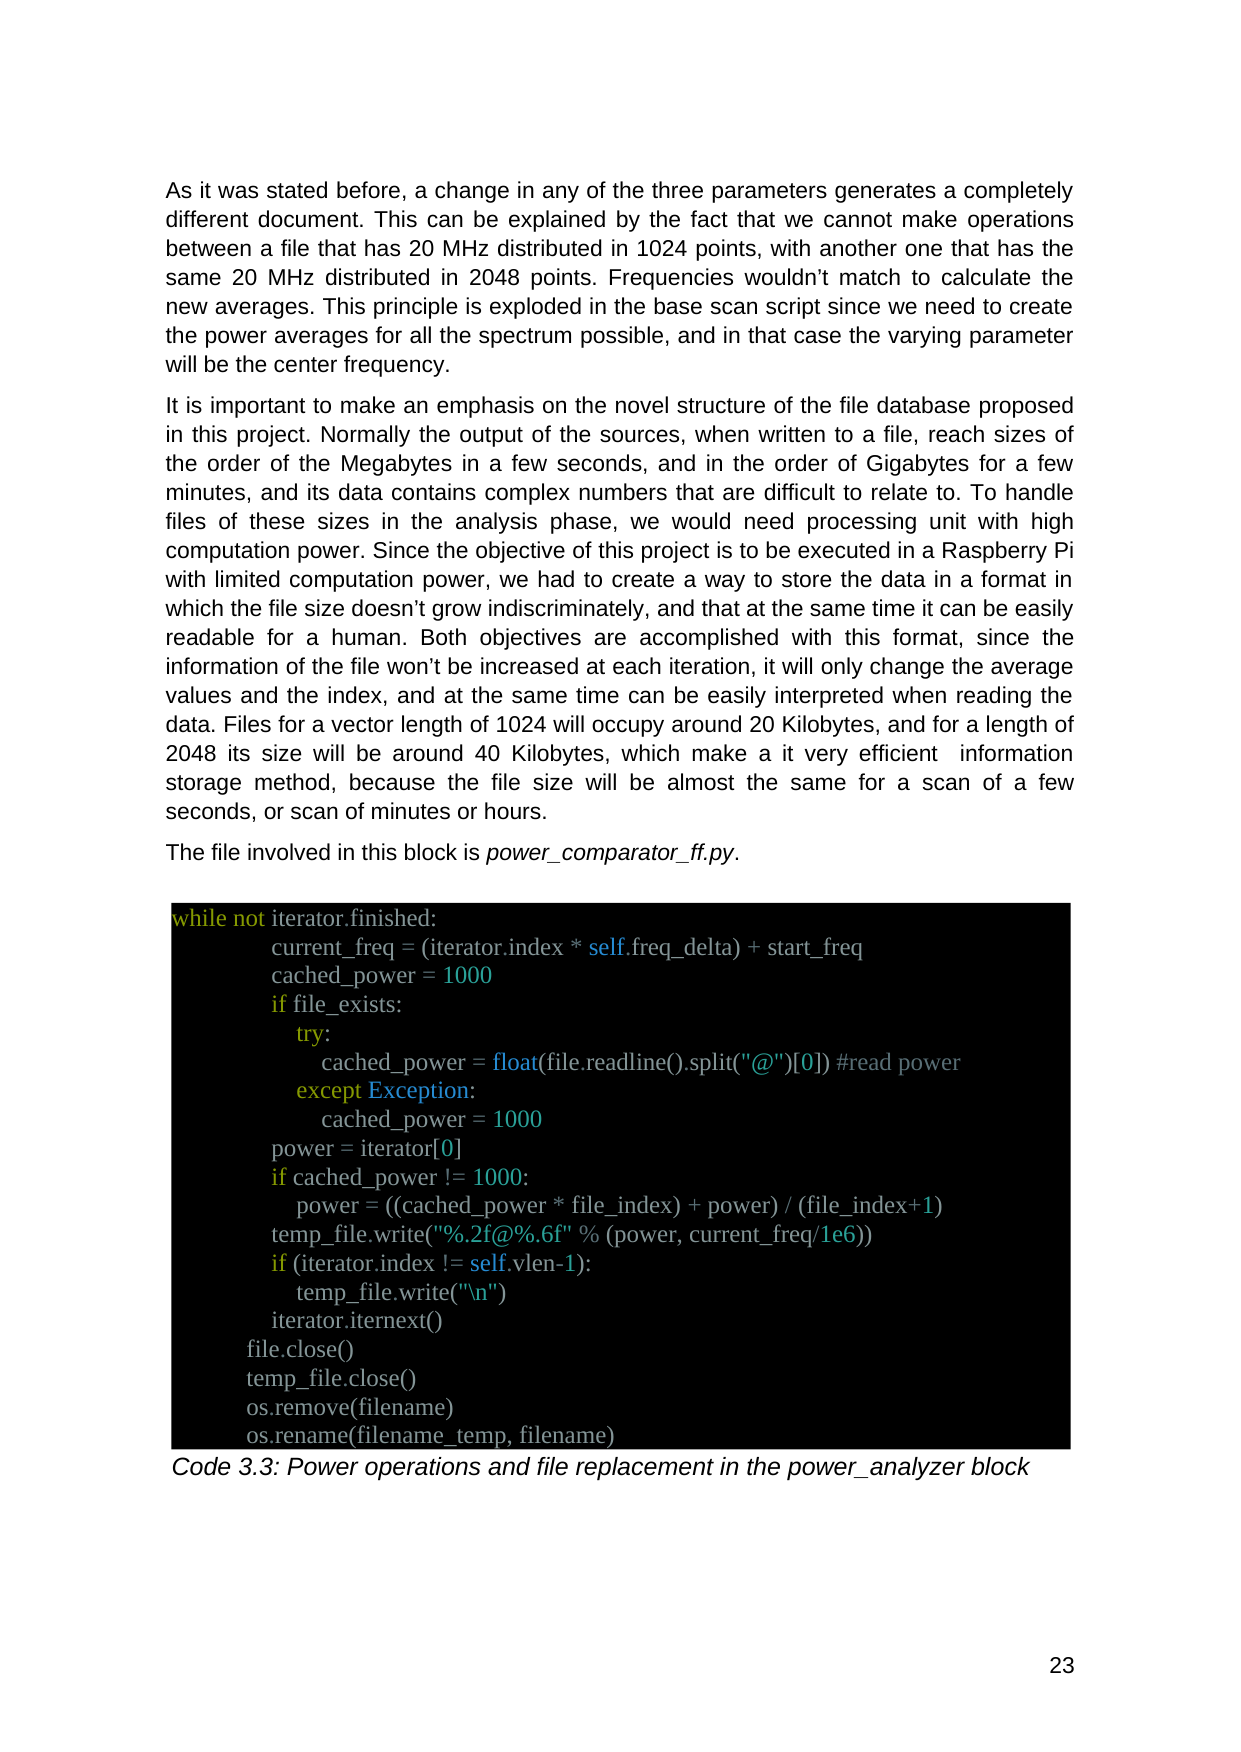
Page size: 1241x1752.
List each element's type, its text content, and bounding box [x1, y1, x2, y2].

text As it was stated before, a change in any of the three parameters generates a completely different document. This can be explained by the fact that we cannot make operations between a file that has 20 MHz distributed in 1024 points, with another one that has the same 20 MHz distributed in 2048 points. Frequencies wouldn’t match to calculate the new averages. This principle is exploded in the base scan script since we need to create the power averages for all the spectrum possible, and in that case the varying parameter will be the center frequency. [165, 177, 1075, 377]
text The file involved in this block is power_comparator_ff.py. [165, 839, 1075, 866]
text Code 3.3: Power operations and file replacement in the power_analyzer block [171, 1450, 1071, 1481]
text It is important to make an emphasis on the novel structure of the file database proposed in this project. Normally the output of the sources, when written to a file, reach sizes of the order of the Megabytes in a few seconds, and in the order of Gigabytes for a few minutes, and its data contains complex numbers that are difficult to relate to. To handle files of these sizes in the analysis phase, we would need processing unit with high computation power. Since the objective of this project is to be executed in a Raspberry Pi with limited computation power, we had to create a way to store the data in a format in which the file size doesn’t grow indiscriminately, and that at the same time it can be easily readable for a human. Both objectives are accomplished with this format, since the information of the file won’t be increased at each iteration, it will only change the average values and the index, and at the same time can be easily interpreted when reading the data. Files for a vector length of 1024 will occupy around 20 Kilobytes, and for a length of 2048 its size will be around 40 Kilobytes, which make a it very efficient information storage method, because the file size will be almost the same for a scan of a few seconds, or scan of minutes or hours. [165, 392, 1075, 824]
